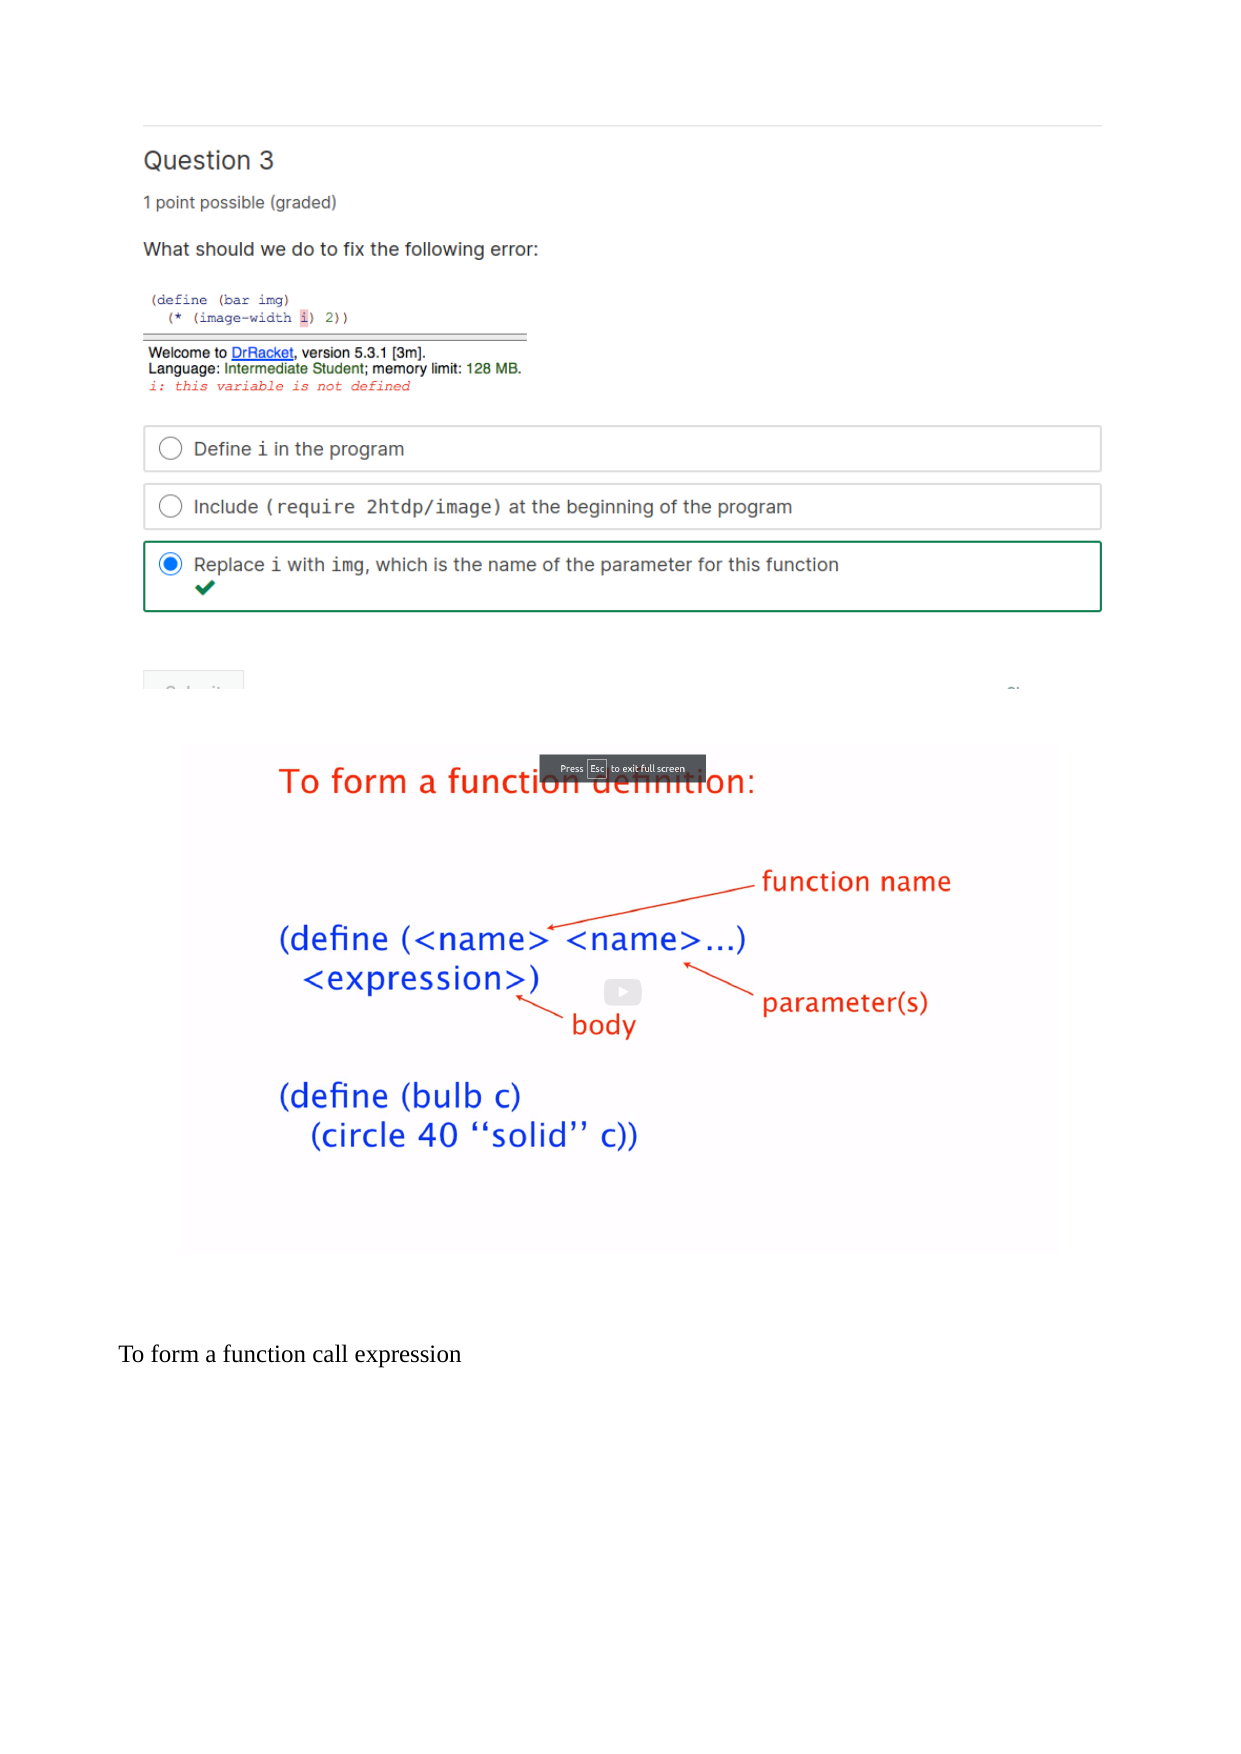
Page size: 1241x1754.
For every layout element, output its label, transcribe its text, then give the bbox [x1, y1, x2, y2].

text To form a function call expression [118, 1339, 1122, 1368]
picture [181, 745, 1059, 1253]
picture [118, 118, 1123, 689]
